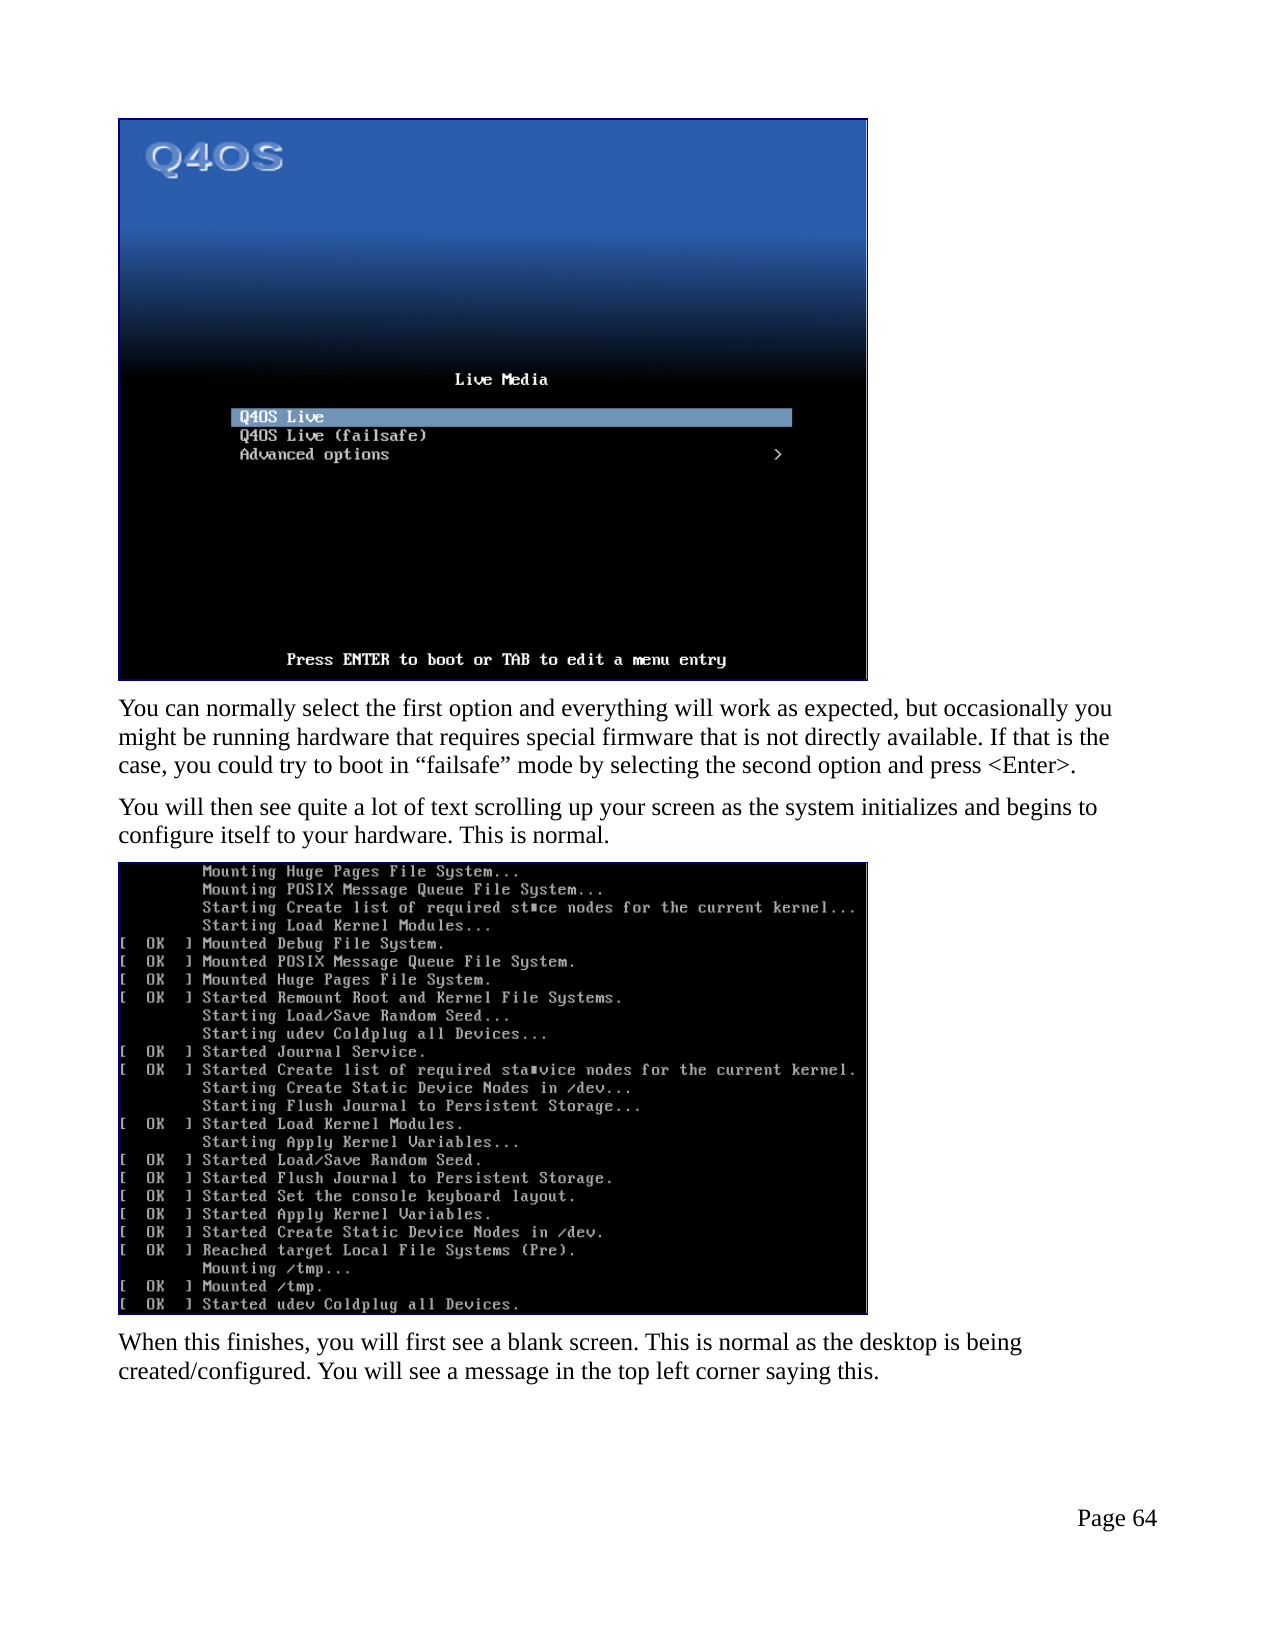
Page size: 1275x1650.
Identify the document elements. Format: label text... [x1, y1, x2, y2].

text When this finishes, you will first see a blank screen. This is normal as the desktop is being created/configured. You will see a message in the top left corner saying this. [118, 1327, 1157, 1385]
text You will then see quite a lot of text scrolling up your screen as the system initializes and begins to configure itself to your hardware. This is normal. [118, 792, 1157, 849]
picture [120, 120, 867, 679]
picture [120, 863, 867, 1313]
text You can normally select the first option and everything will work as expected, but occasionally you might be running hardware that requires special firmware that is not directly available. If that is the case, you could try to boot in “failsafe” mode by selecting the second option and press <Enter>. [118, 693, 1157, 779]
